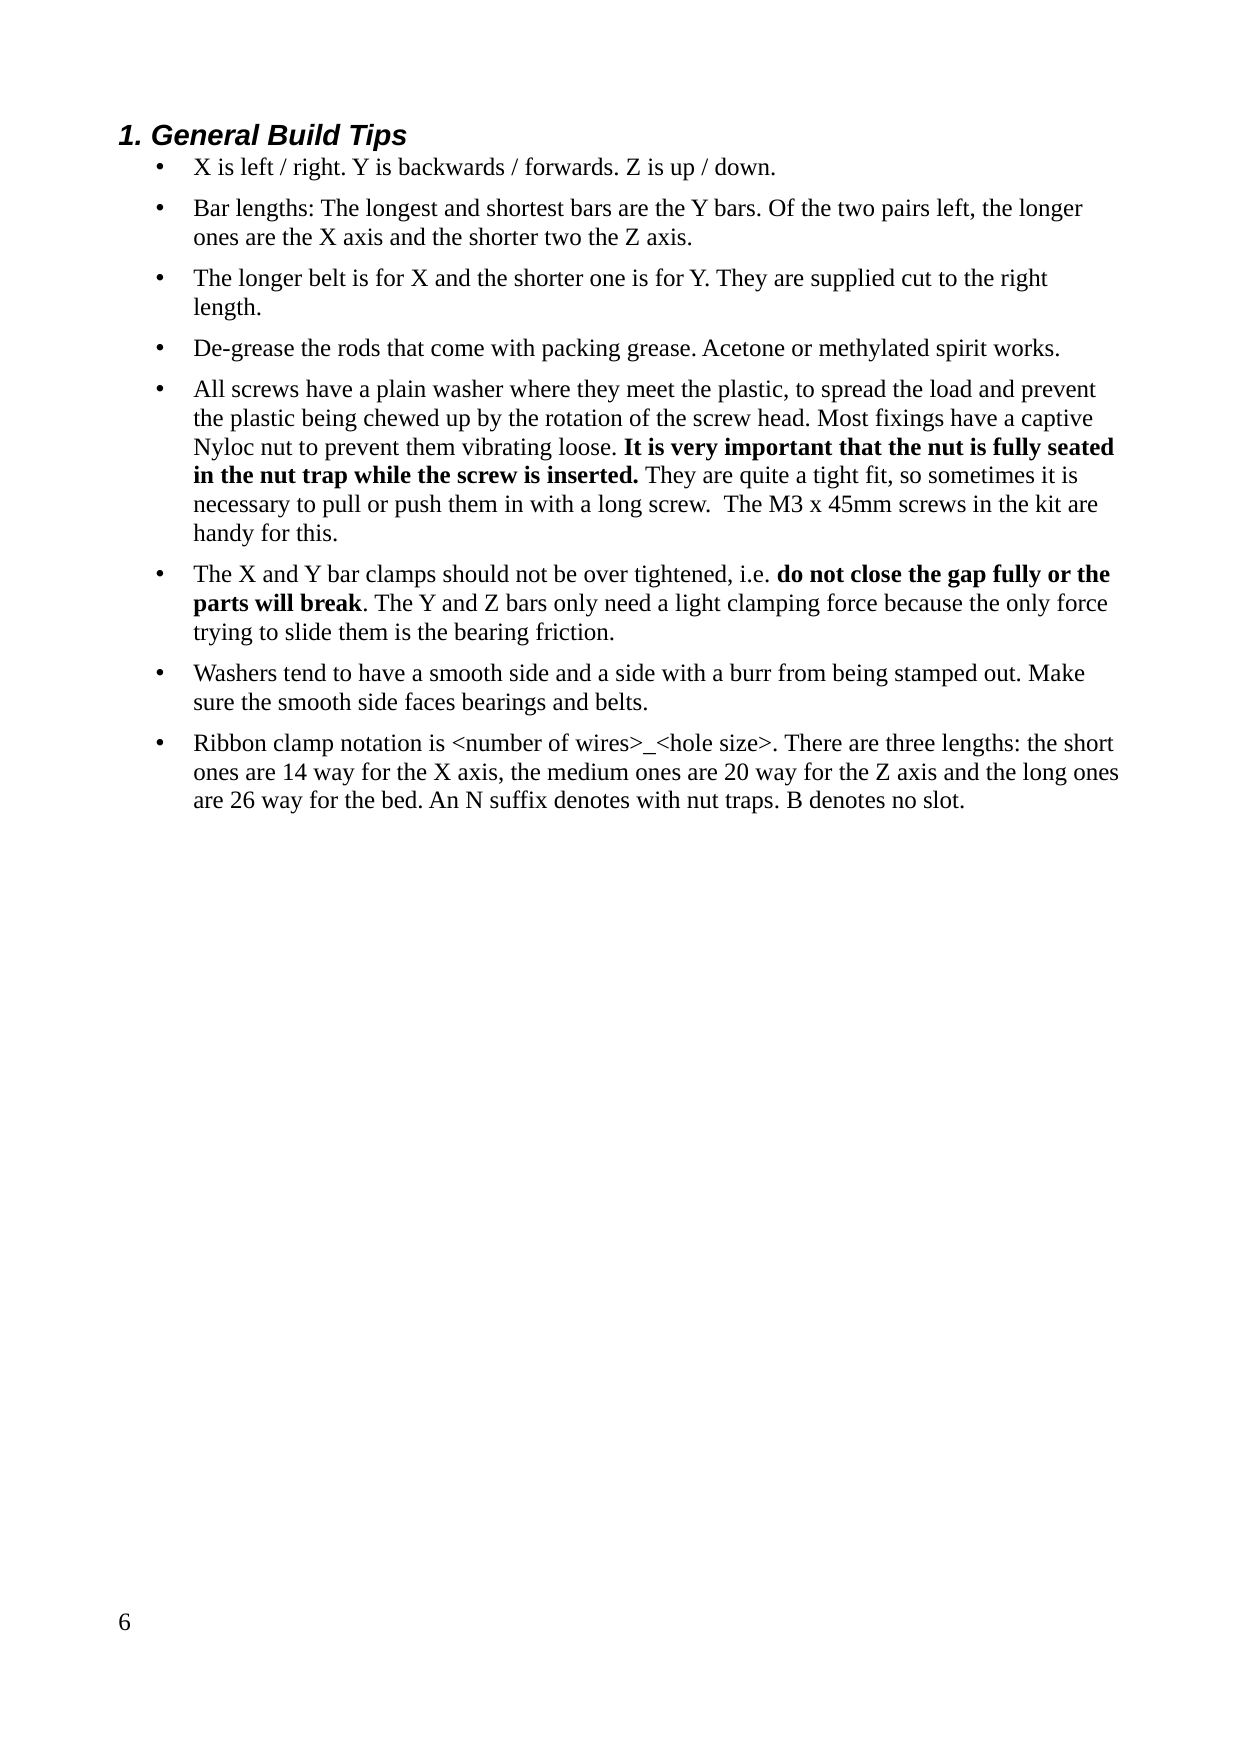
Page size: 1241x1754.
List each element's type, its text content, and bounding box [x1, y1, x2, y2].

list The X and Y bar clamps should not be over tightened, i.e. do not close the gap fully or the parts will break. The Y and Z bars only need a light clamping force because the only force trying to slide them is the bearing friction. [156, 559, 1122, 645]
list All screws have a plain washer where they meet the plastic, to spread the load and prevent the plastic being chewed up by the rotation of the screw head. Most fixings have a captive Nyloc nut to prevent them vibrating loose. It is very important that the nut is fully seated in the nut trap while the screw is inserted. They are quite a tight fit, so sometimes it is necessary to pull or push them in with a long screw. The M3 x 45mm screws in the kit are handy for this. [156, 374, 1122, 547]
list X is left / right. Y is backwards / forwards. Z is up / down. [156, 152, 1122, 180]
list De-grease the rods that come with packing grease. Acetone or methylated spirit works. [156, 333, 1122, 362]
list Washers tend to have a smooth side and a side with a burr from being stamped out. Make sure the smooth side faces bearings and belts. [156, 658, 1122, 715]
list Ribbon clamp notation is <number of wires>_<hole size>. There are three lengths: the short ones are 14 way for the X axis, the medium ones are 20 way for the Z axis and the long ones are 26 way for the bed. An N suffix denotes with nut traps. B denotes no slot. [156, 728, 1122, 814]
list Bar lengths: The longest and shortest bars are the Y bars. Of the two pairs left, the longer ones are the X axis and the shorter two the Z axis. [156, 193, 1122, 250]
subtitle General Build Tips [118, 118, 1122, 152]
list The longer belt is for X and the shorter one is for Y. They are supplied cut to the right length. [156, 263, 1122, 320]
